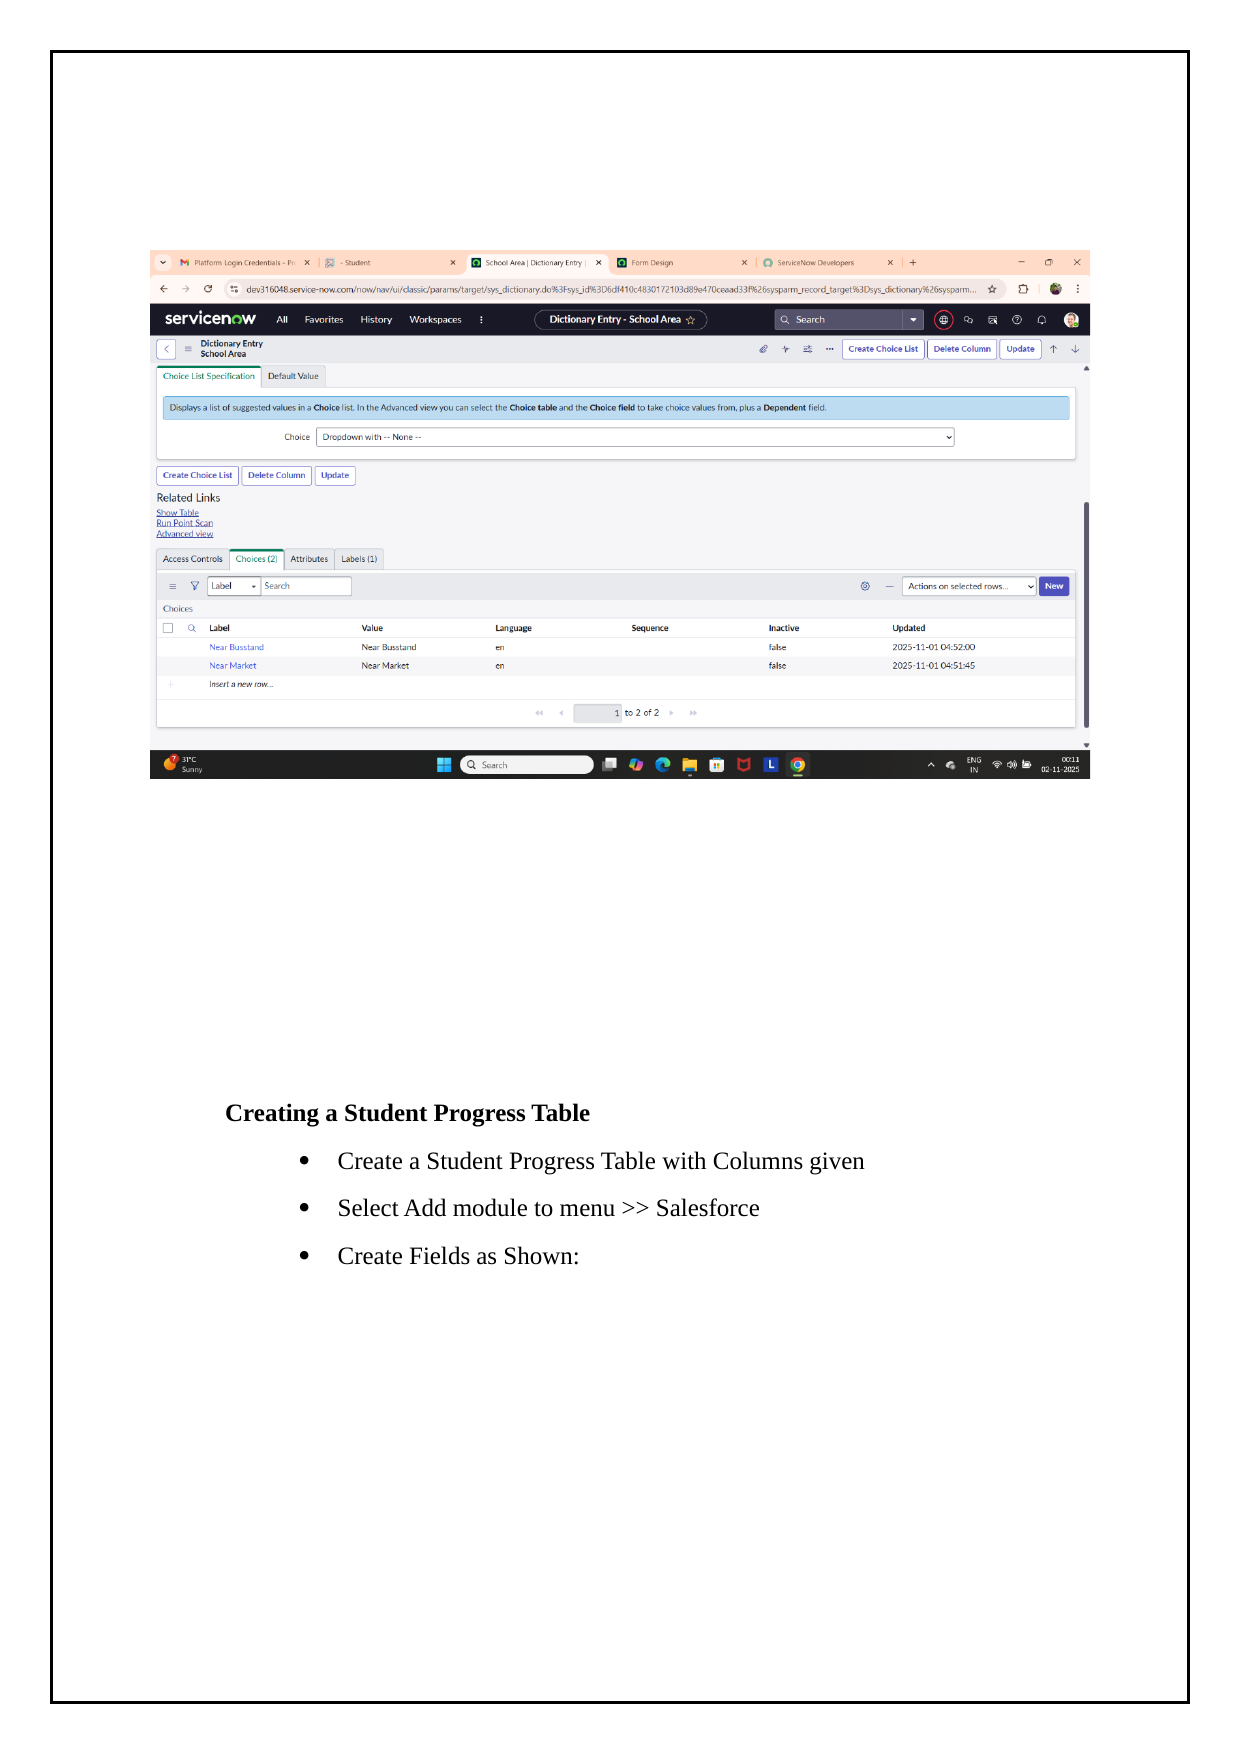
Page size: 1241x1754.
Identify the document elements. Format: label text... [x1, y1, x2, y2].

list Create a Student Progress Table with Columns given [300, 1146, 1090, 1175]
list Create Fields as Shown: [300, 1241, 1090, 1269]
list Select Add module to menu >> Salesforce [300, 1193, 1090, 1222]
text Creating a Student Progress Table [150, 1098, 1090, 1127]
